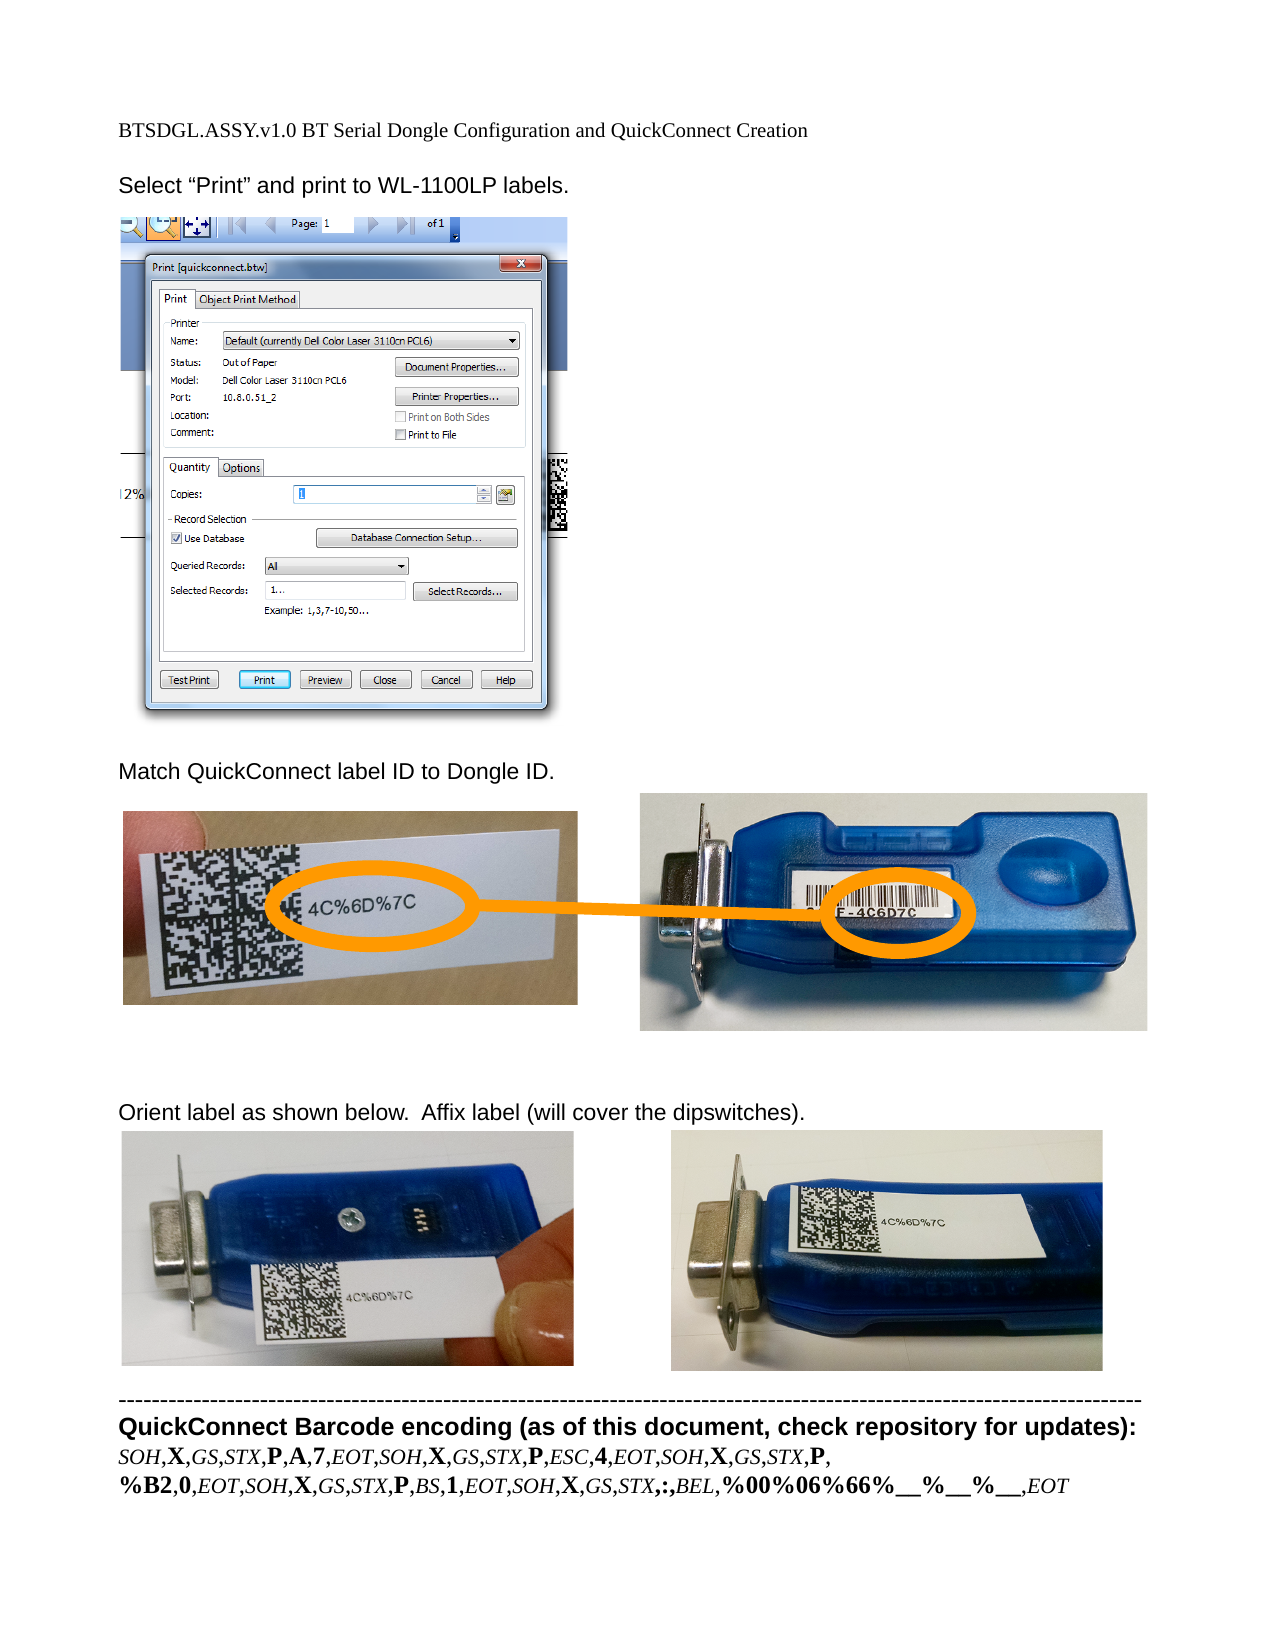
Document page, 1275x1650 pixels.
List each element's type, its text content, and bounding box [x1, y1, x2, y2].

text Match QuickConnect label ID to Dongle ID. [118, 758, 1157, 785]
picture [671, 1130, 1103, 1371]
text Select “Print” and print to WL-1100LP labels. [118, 172, 1157, 198]
picture [280, 876, 465, 937]
picture [639, 793, 1148, 1031]
picture [121, 1131, 574, 1366]
picture [120, 217, 568, 728]
text QuickConnect Barcode encoding (as of this document, check repository for updates): SOH,X,GS,STX,P,A,7,EOT,SOH,X,GS,STX,P,ESC,4,EOT,SOH,X,GS,STX,P,%B2,0,EOT,SOH,X,GS,STX,P,BS,1,EOT,SOH,X,GS,STX,:,BEL,%00%06%66%__%__%__,EOT [118, 1412, 1157, 1499]
picture [835, 883, 961, 943]
text --------------------------------------------------------------------------------------------------------------------------- [118, 1384, 1157, 1412]
text Orient label as shown below. Affix label (will cover the dipswitches). [118, 1098, 1157, 1125]
picture [123, 811, 578, 1005]
